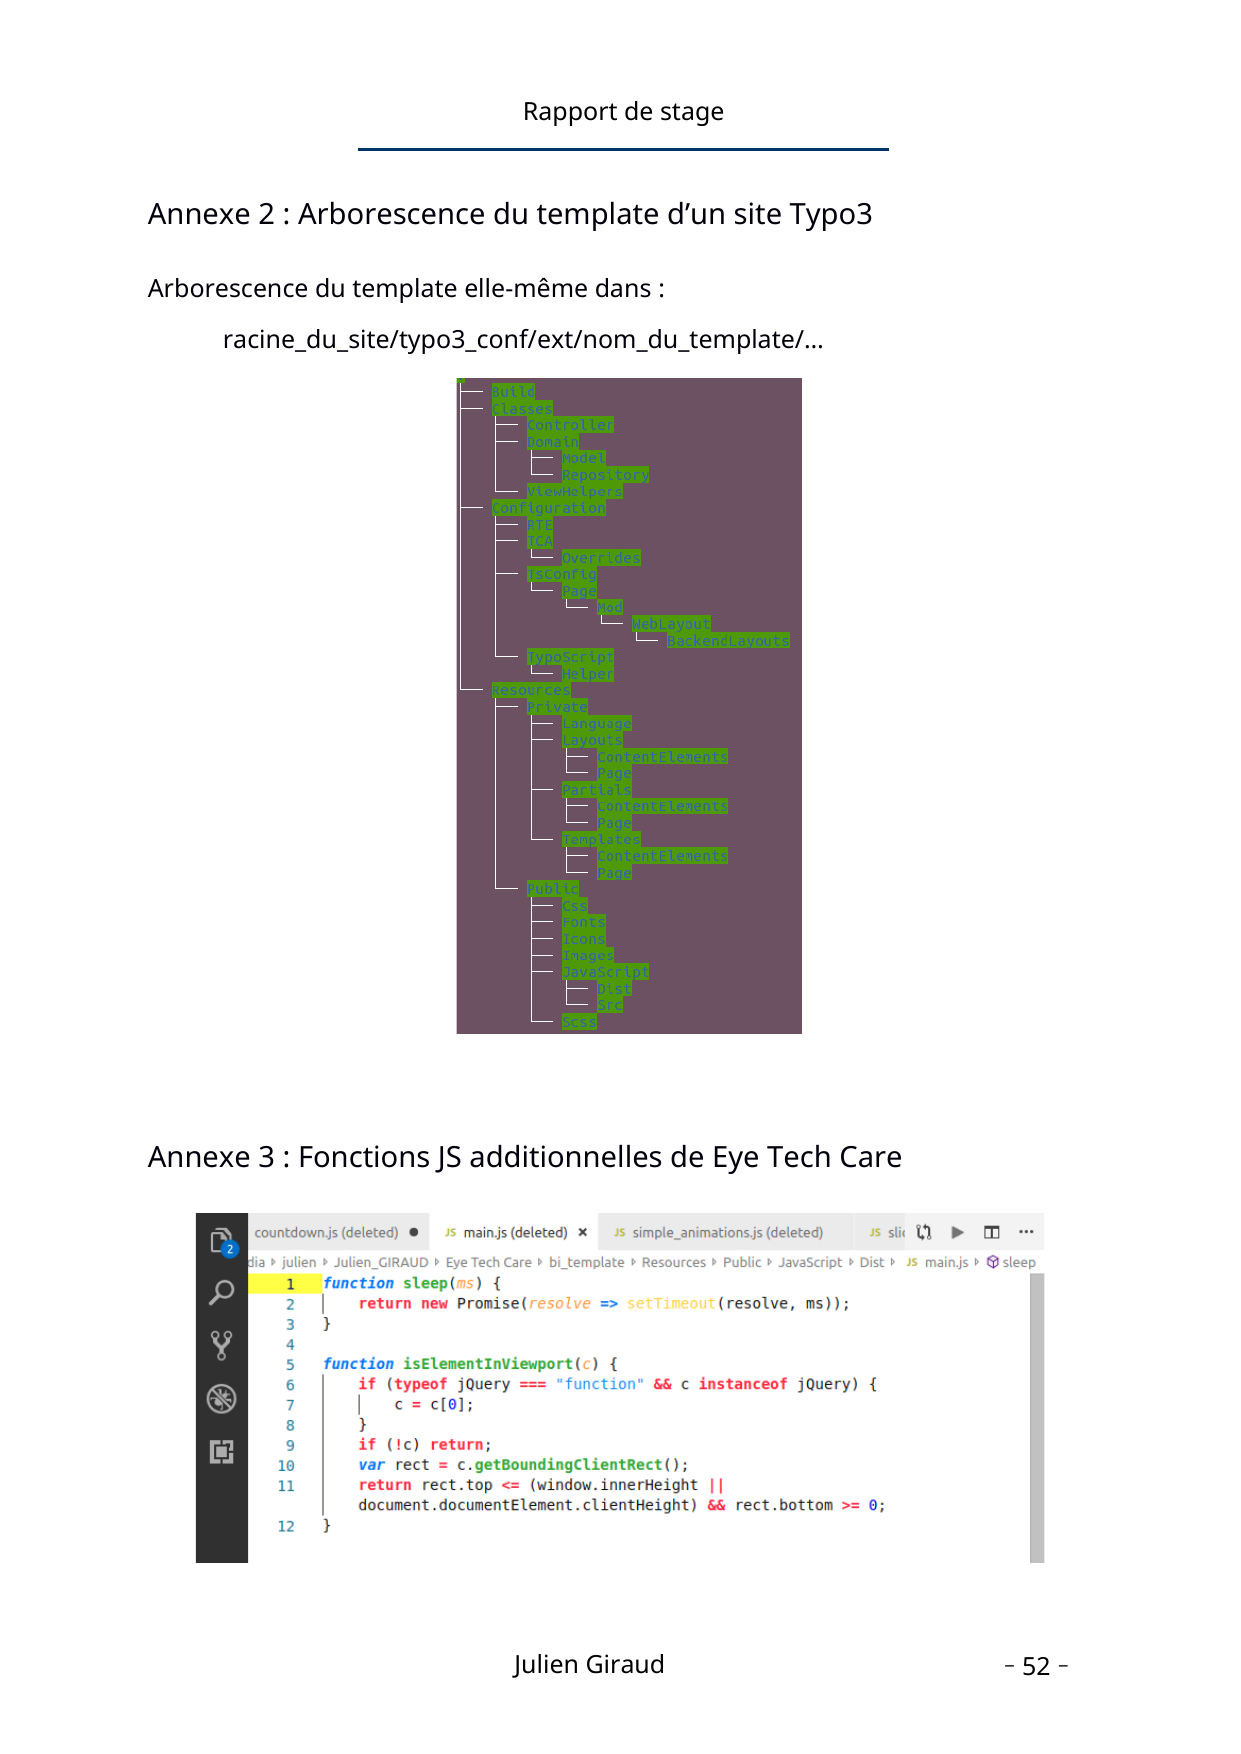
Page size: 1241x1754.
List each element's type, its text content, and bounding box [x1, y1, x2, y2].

text Annexe 2 : Arborescence du template d’un site Typo3 [148, 193, 1093, 233]
text Arborescence du template elle-même dans : racine_du_site/typo3_conf/ext/nom_du_template/… [148, 270, 1093, 355]
text Annexe 3 : Fonctions JS additionnelles de Eye Tech Care [148, 1137, 1093, 1176]
picture [456, 378, 802, 1034]
